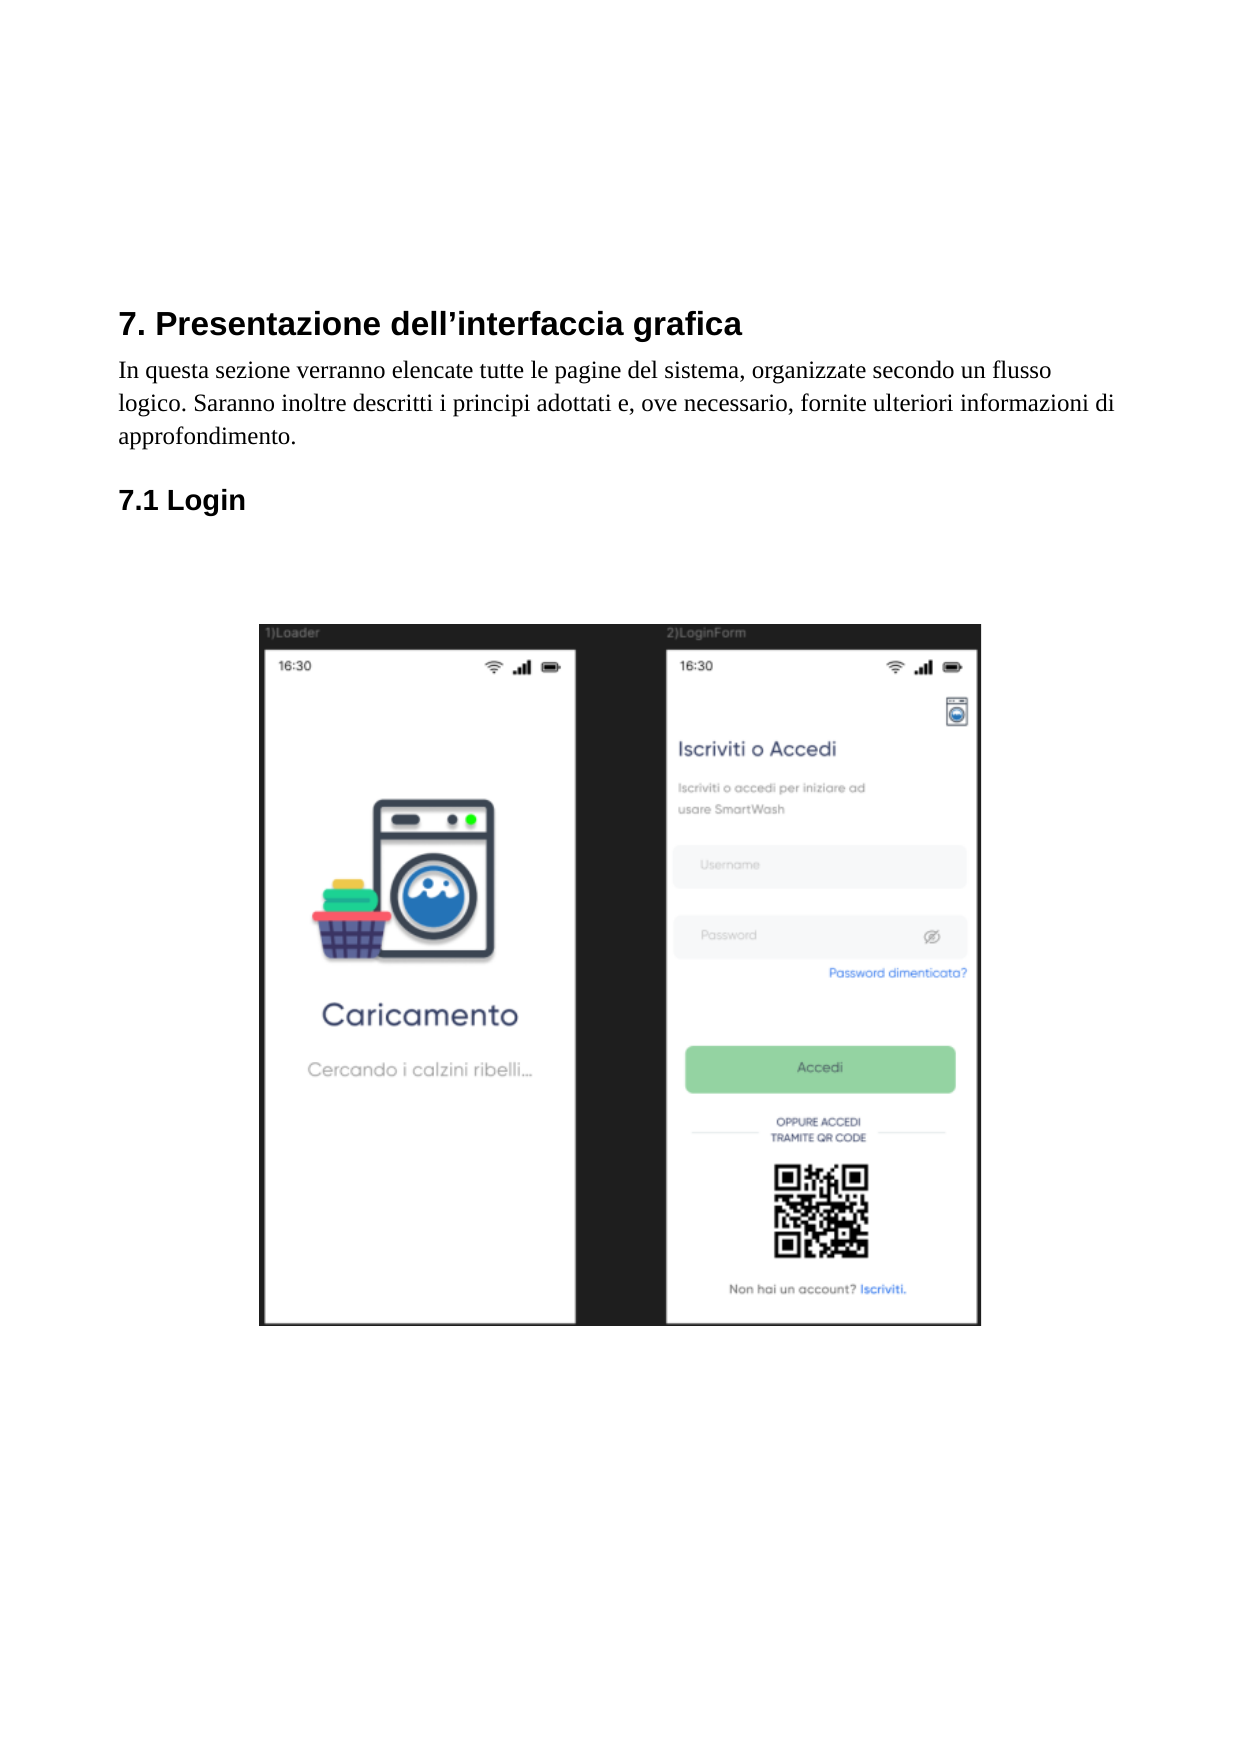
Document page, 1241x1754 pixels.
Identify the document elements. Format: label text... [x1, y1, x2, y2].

picture [259, 624, 982, 1326]
text In questa sezione verranno elencate tutte le pagine del sistema, organizzate secondo un flusso logico. Saranno inoltre descritti i principi adottati e, ove necessario, fornite ulteriori informazioni di approfondimento. [118, 355, 1122, 450]
subtitle 7.1 Login [118, 483, 1122, 517]
subtitle 7. Presentazione dell’interfaccia grafica [118, 304, 1122, 342]
